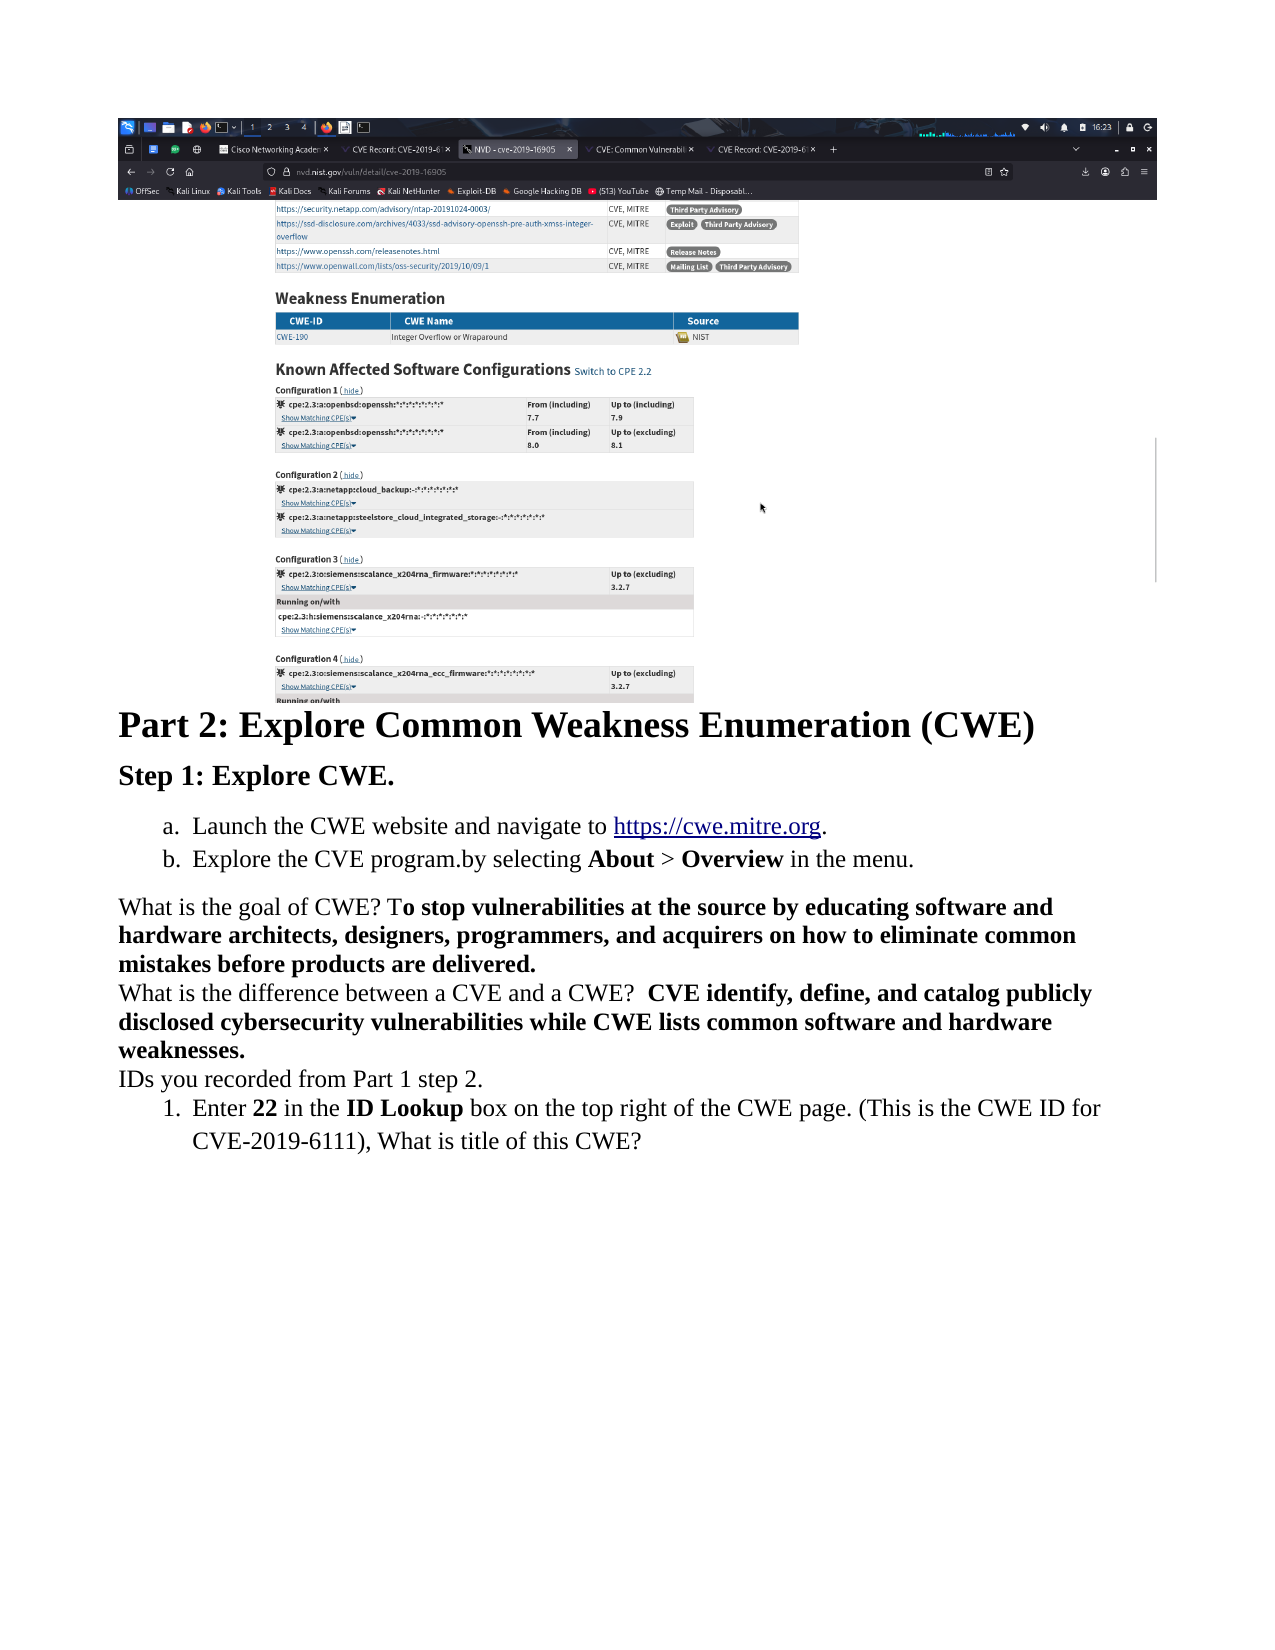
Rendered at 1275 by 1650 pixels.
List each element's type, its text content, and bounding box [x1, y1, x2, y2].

text What is the difference between a CVE and a CWE? CVE identify, define, and catalog publicly disclosed cybersecurity vulnerabilities while CWE lists common software and hardware weaknesses. [118, 978, 1157, 1064]
list Enter 22 in the ID Lookup box on the top right of the CWE page. (This is the CWE ID for CVE-2019-6111), What is title of this CWE? [162, 1093, 1157, 1155]
subtitle Part 2: Explore Common Weakness Enumeration (CWE) [118, 703, 1157, 746]
picture [118, 118, 1157, 703]
list Launch the CWE website and navigate to https://cwe.mitre.org. [162, 811, 1157, 840]
list Explore the CVE program.by selecting About > Overview in the menu. [162, 844, 1157, 873]
subtitle Step 1: Explore CWE. [118, 758, 1157, 792]
text What is the goal of CWE? To stop vulnerabilities at the source by educating software and hardware architects, designers, programmers, and acquirers on how to eliminate common mistakes before products are delivered. [118, 892, 1157, 978]
text IDs you recorded from Part 1 step 2. [118, 1064, 1157, 1093]
